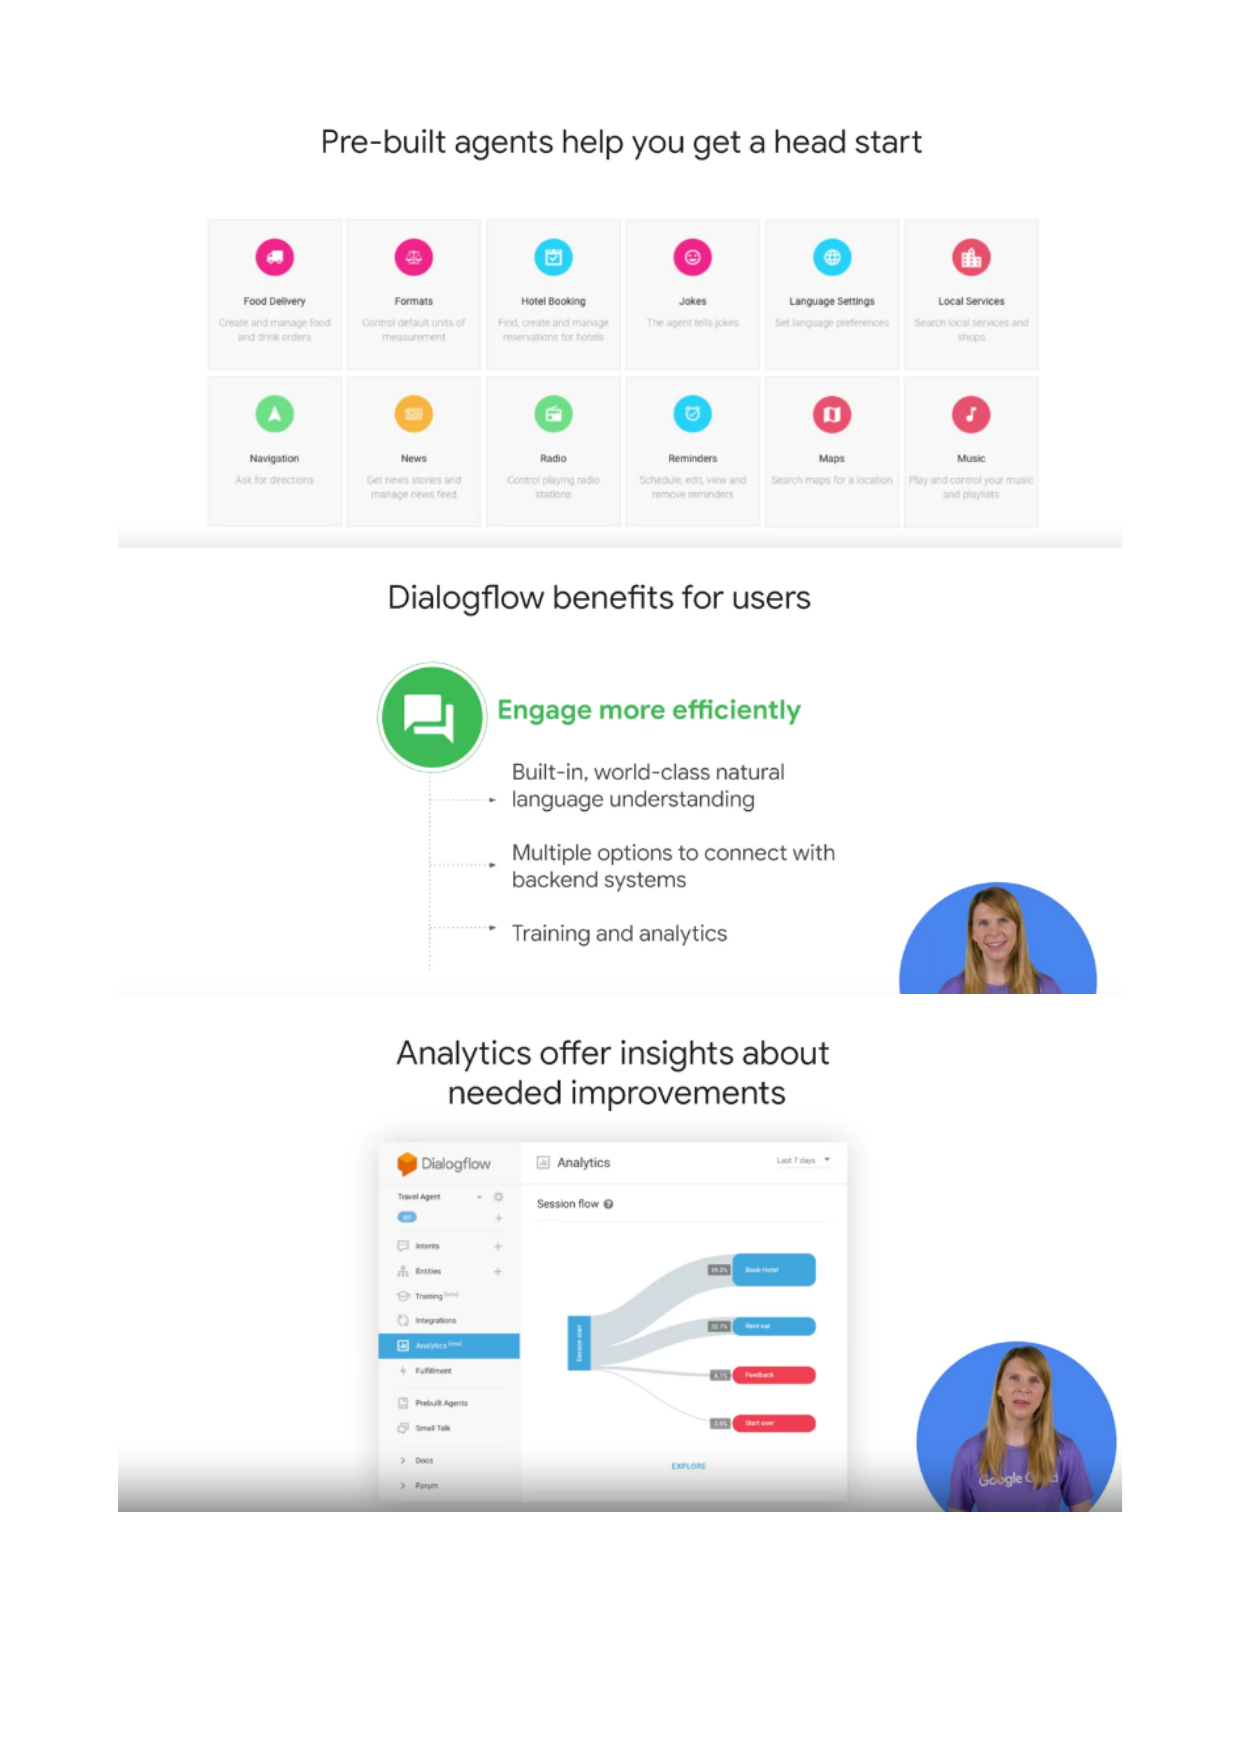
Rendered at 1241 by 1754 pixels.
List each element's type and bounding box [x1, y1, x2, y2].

picture [118, 576, 1123, 994]
picture [118, 1022, 1123, 1512]
picture [118, 118, 1123, 548]
